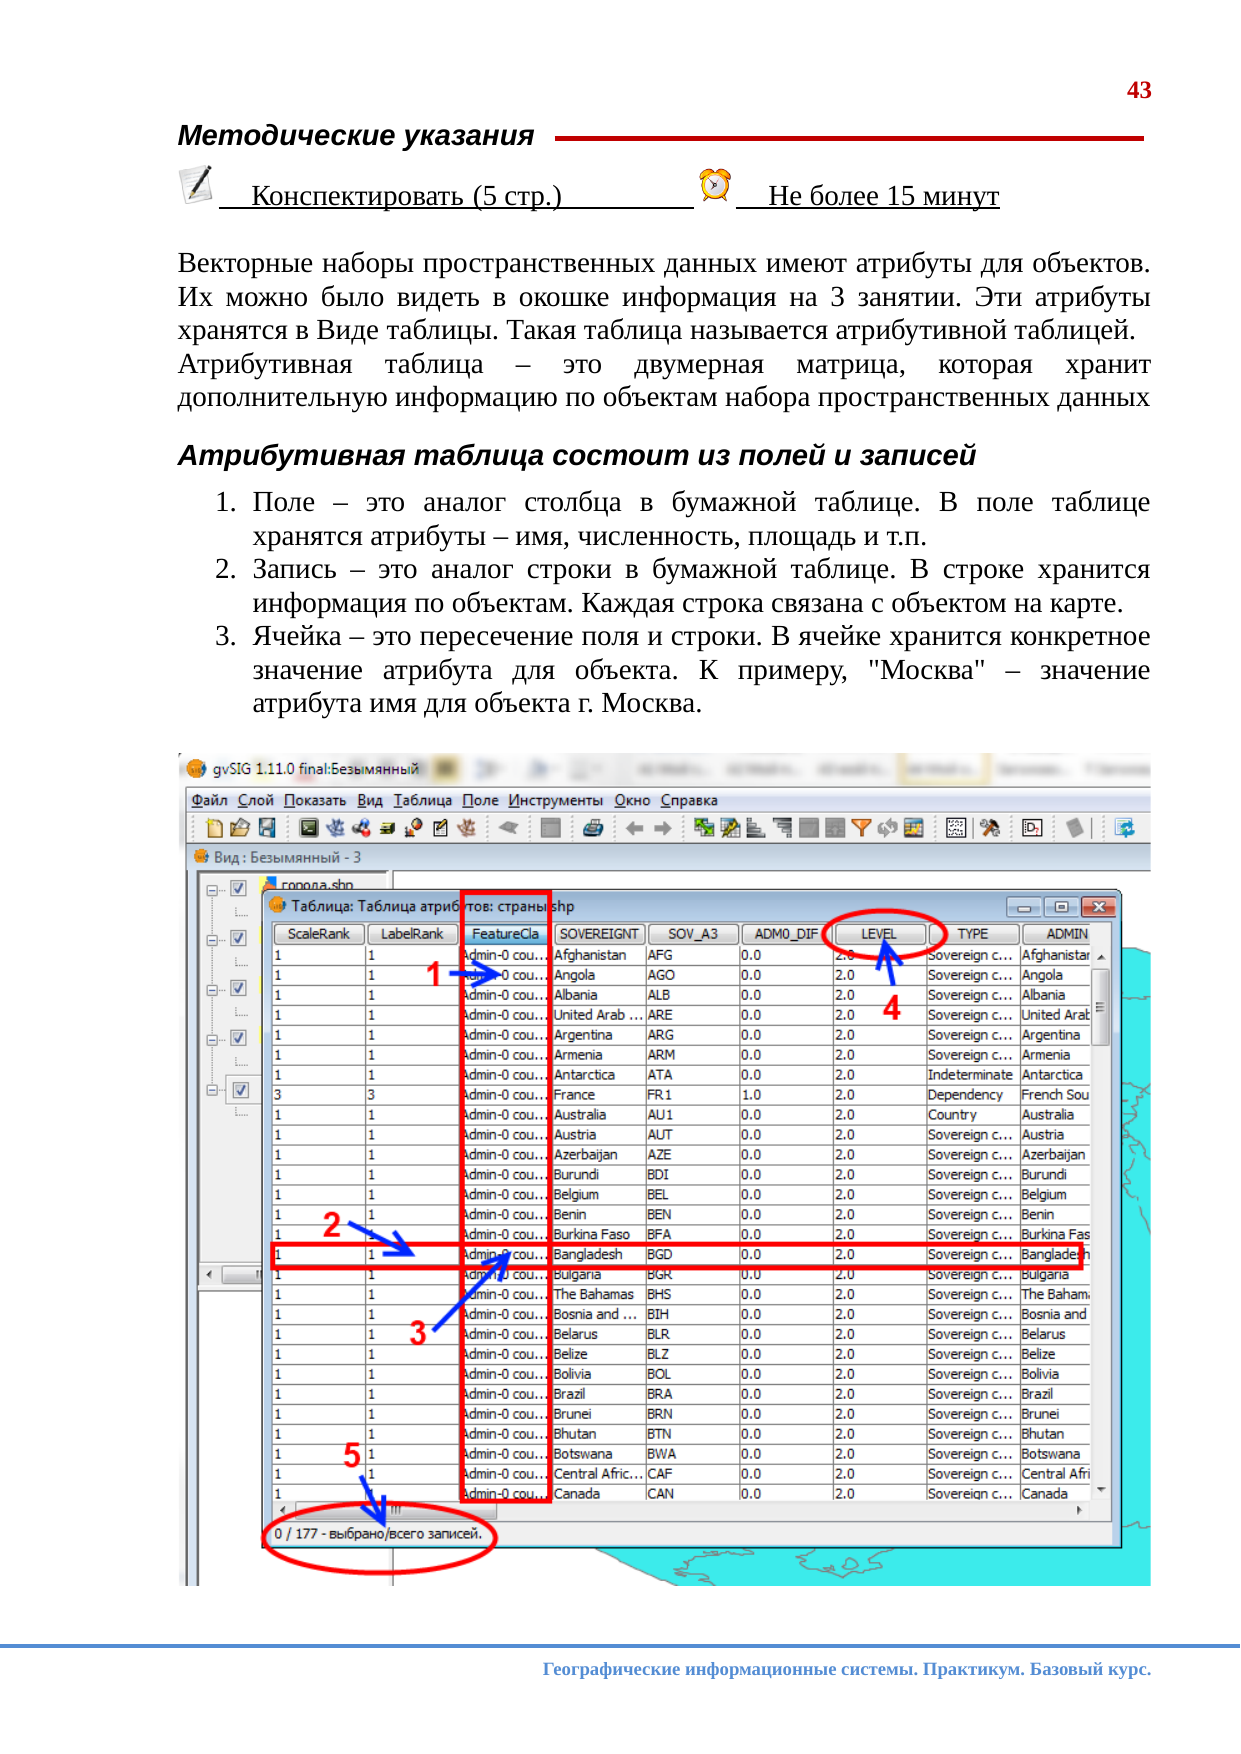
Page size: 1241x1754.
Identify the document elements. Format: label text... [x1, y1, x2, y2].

text Векторные наборы пространственных данных имеют атрибуты для объектов. Их можно было видеть в окошке информация на 3 занятии. Эти атрибуты хранятся в Виде таблицы. Такая таблица называется атрибутивной таблицей. [177, 245, 1152, 346]
subtitle Атрибутивная таблица состоит из полей и записей [177, 438, 1152, 472]
text Конспектировать (5 стр.) Не более 15 минут [177, 164, 1152, 212]
subtitle Методические указания [177, 118, 1152, 152]
list Запись – это аналог строки в бумажной таблице. В строке хранится информация по объектам. Каждая строка связана с объектом на карте. [215, 551, 1152, 618]
list Ячейка – это пересечение поля и строки. В ячейке хранится конкретное значение атрибута для объекта. К примеру, "Москва" – значение атрибута имя для объекта г. Москва. [215, 618, 1152, 719]
picture [178, 753, 1151, 1586]
picture [178, 165, 217, 204]
list Поле – это аналог столбца в бумажной таблице. В поле таблице хранятся атрибуты – имя, численность, площадь и т.п. [215, 484, 1152, 551]
picture [695, 165, 734, 204]
text Атрибутивная таблица – это двумерная матрица, которая хранит дополнительную информацию по объектам набора пространственных данных [177, 346, 1152, 413]
